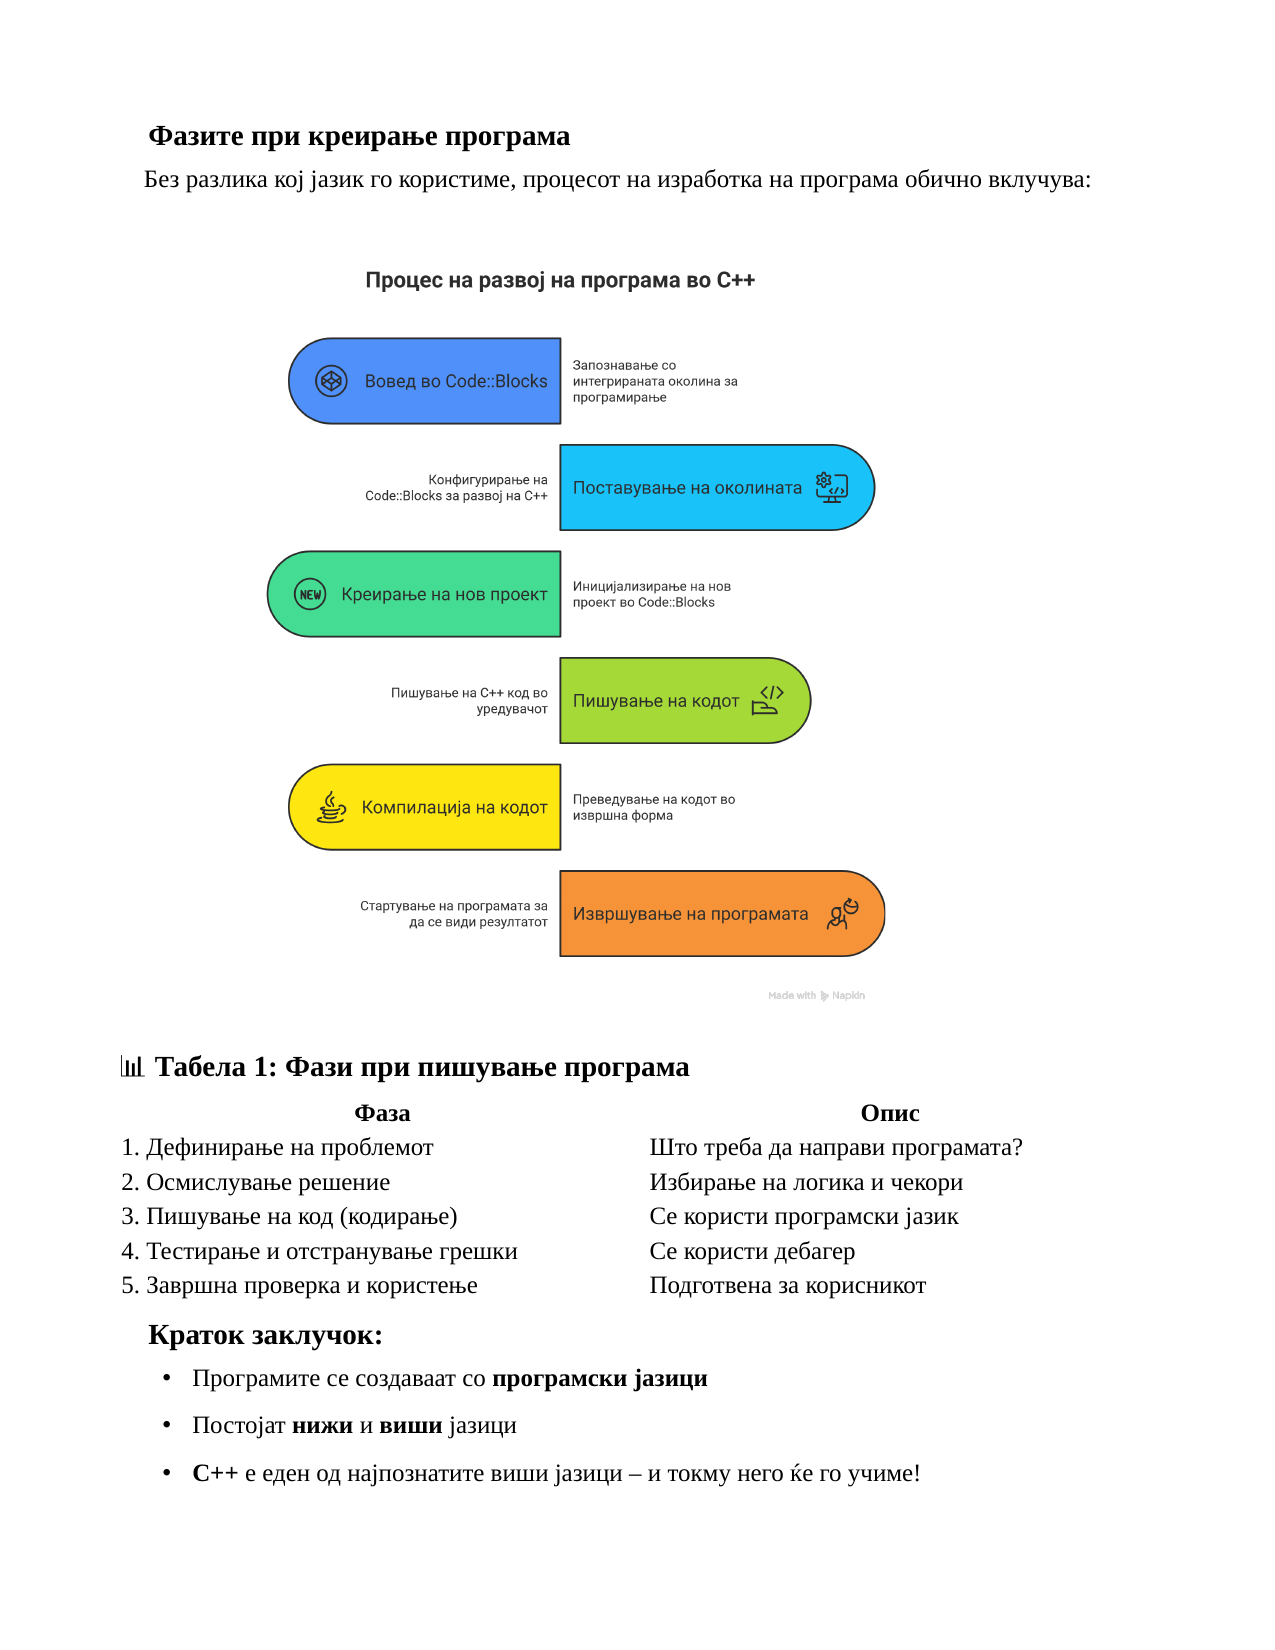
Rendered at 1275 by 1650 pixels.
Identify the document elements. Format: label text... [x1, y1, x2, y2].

subtitle 🔄 Фазите при креирање програма [118, 118, 1157, 152]
text 📌 Без разлика кој јазик го користиме, процесот на изработка на програма обично вклучува: [118, 164, 1157, 193]
table_cell 1. Дефинирање на проблемот [118, 1129, 646, 1164]
list C++ е еден од најпознатите виши јазици – и токму него ќе го учиме! [162, 1458, 1157, 1487]
table_cell 3. Пишување на код (кодирање) [118, 1199, 646, 1233]
table_cell 5. Завршна проверка и користење [118, 1268, 646, 1302]
subtitle 📘 Краток заклучок: [118, 1317, 1157, 1350]
table_cell Се користи програмски јазик [646, 1199, 1134, 1233]
subtitle 📊 Табела 1: Фази при пишување програма [118, 1049, 1157, 1082]
table_header Фаза [118, 1095, 646, 1129]
table_cell 2. Осмислување решение [118, 1164, 646, 1198]
table_header Опис [646, 1095, 1134, 1129]
picture [262, 221, 886, 1020]
table_cell Избирање на логика и чекори [646, 1164, 1134, 1198]
table_cell Што треба да направи програмата? [646, 1129, 1134, 1164]
list Постојат нижи и виши јазици [162, 1410, 1157, 1439]
table_cell Се користи дебагер [646, 1233, 1134, 1268]
list Програмите се создаваат со програмски јазици [162, 1363, 1157, 1392]
table_cell 4. Тестирање и отстранување грешки [118, 1233, 646, 1268]
table_cell Подготвена за корисникот [646, 1268, 1134, 1302]
